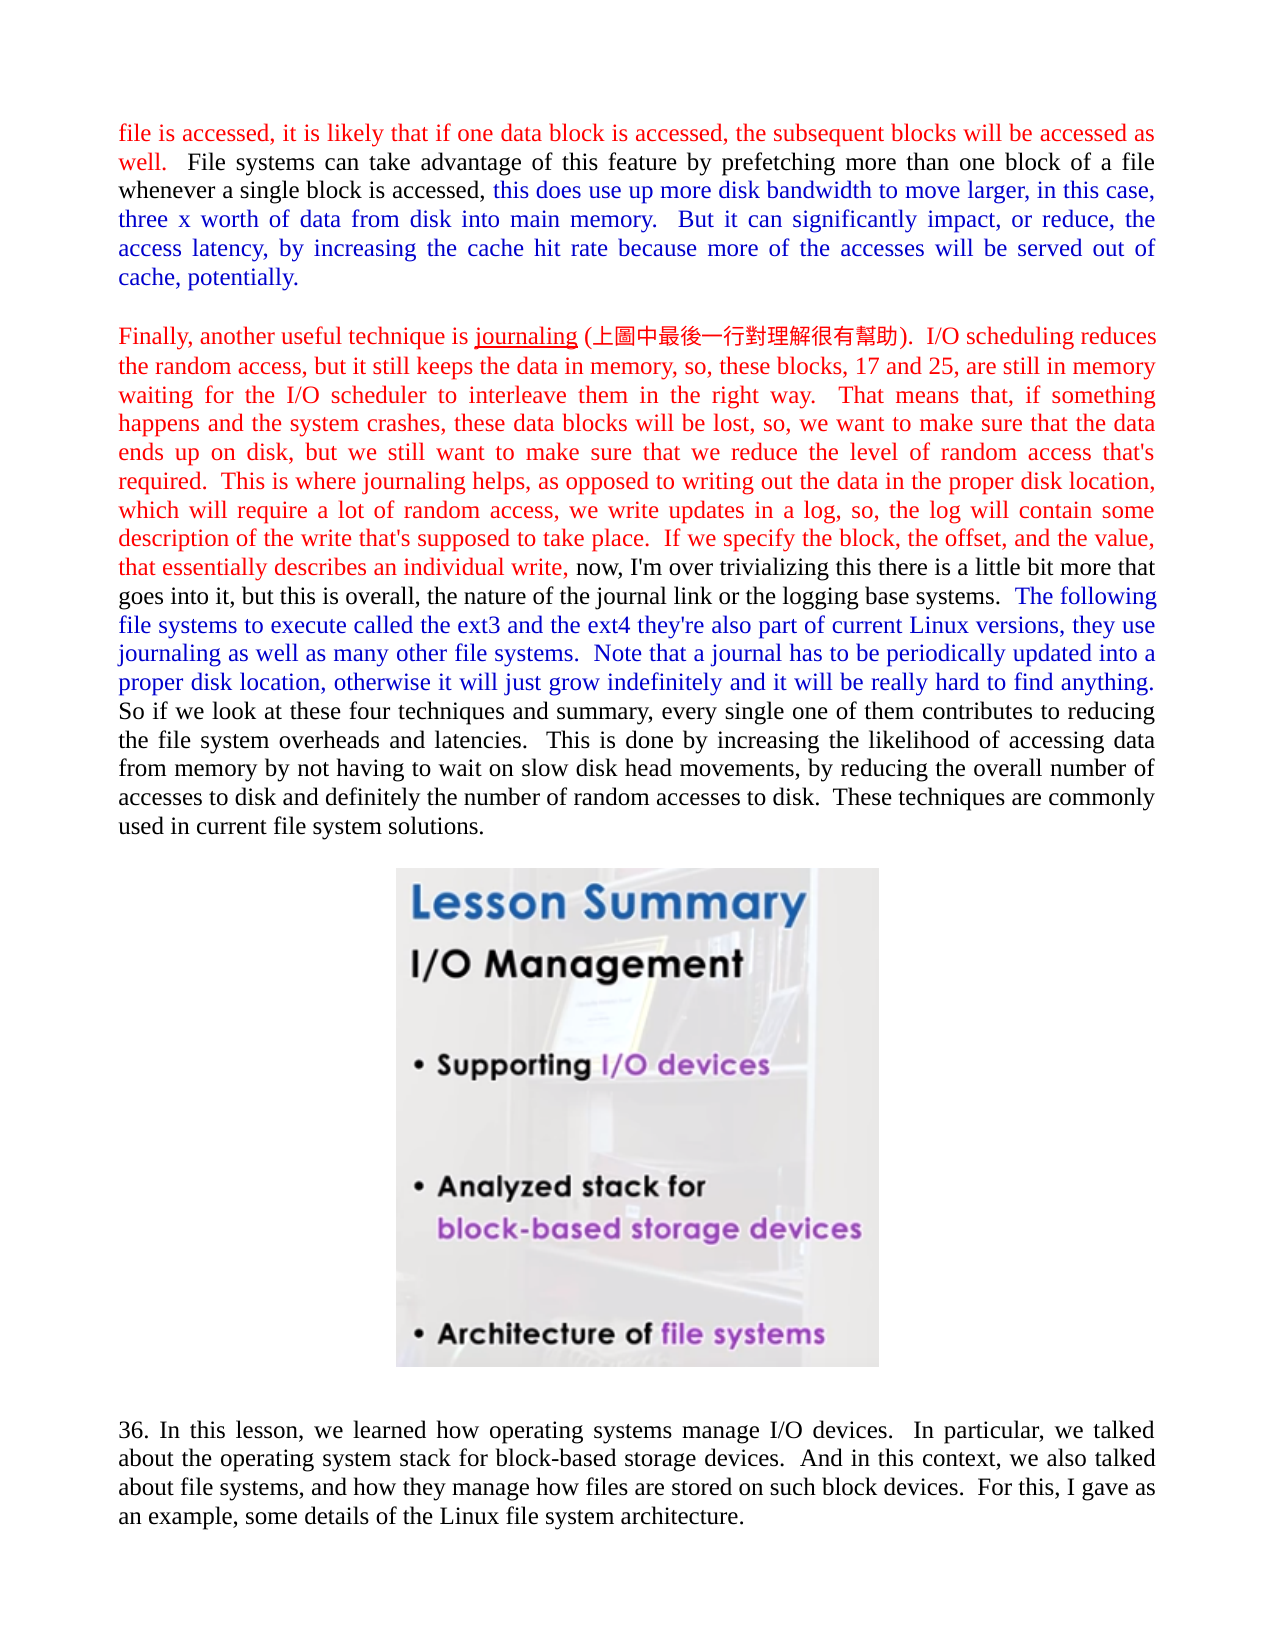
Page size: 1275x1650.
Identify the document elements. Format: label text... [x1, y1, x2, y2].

picture [396, 868, 879, 1367]
text file is accessed, it is likely that if one data block is accessed, the subsequent blocks will be accessed as well. File systems can take advantage of this feature by prefetching more than one block of a file whenever a single block is accessed, this does use up more disk bandwidth to move larger, in this case, three x worth of data from disk into main memory. But it can significantly impact, or reduce, the access latency, by increasing the cache hit rate because more of the accesses will be served out of cache, potentially. [118, 118, 1157, 291]
text 36. In this lesson, we learned how operating systems manage I/O devices. In particular, we talked about the operating system stack for block-based storage devices. And in this context, we also talked about file systems, and how they manage how files are stored on such block devices. For this, I gave as an example, some details of the Linux file system architecture. [118, 1415, 1157, 1530]
text Finally, another useful technique is journaling (上圖中最後一行對理解很有幫助). I/O scheduling reduces the random access, but it still keeps the data in memory, so, these blocks, 17 and 25, are still in memory waiting for the I/O scheduler to interleave them in the right way. That means that, if something happens and the system crashes, these data blocks will be lost, so, we want to make sure that the data ends up on disk, but we still want to make sure that we reduce the level of random access that's required. This is where journaling helps, as opposed to writing out the data in the proper disk location, which will require a lot of random access, we write updates in a log, so, the log will contain some description of the write that's supposed to take place. If we specify the block, the offset, and the value, that essentially describes an individual write, now, I'm over trivializing this there is a little bit more that goes into it, but this is overall, the nature of the journal link or the logging base systems. The following file systems to execute called the ext3 and the ext4 they're also part of current Linux versions, they use journaling as well as many other file systems. Note that a journal has to be periodically updated into a proper disk location, otherwise it will just grow indefinitely and it will be really hard to find anything. So if we look at these four techniques and summary, every single one of them contributes to reducing the file system overheads and latencies. This is done by increasing the likelihood of accessing data from memory by not having to wait on slow disk head movements, by reducing the overall number of accesses to disk and definitely the number of random accesses to disk. These techniques are commonly used in current file system solutions. [118, 319, 1157, 840]
